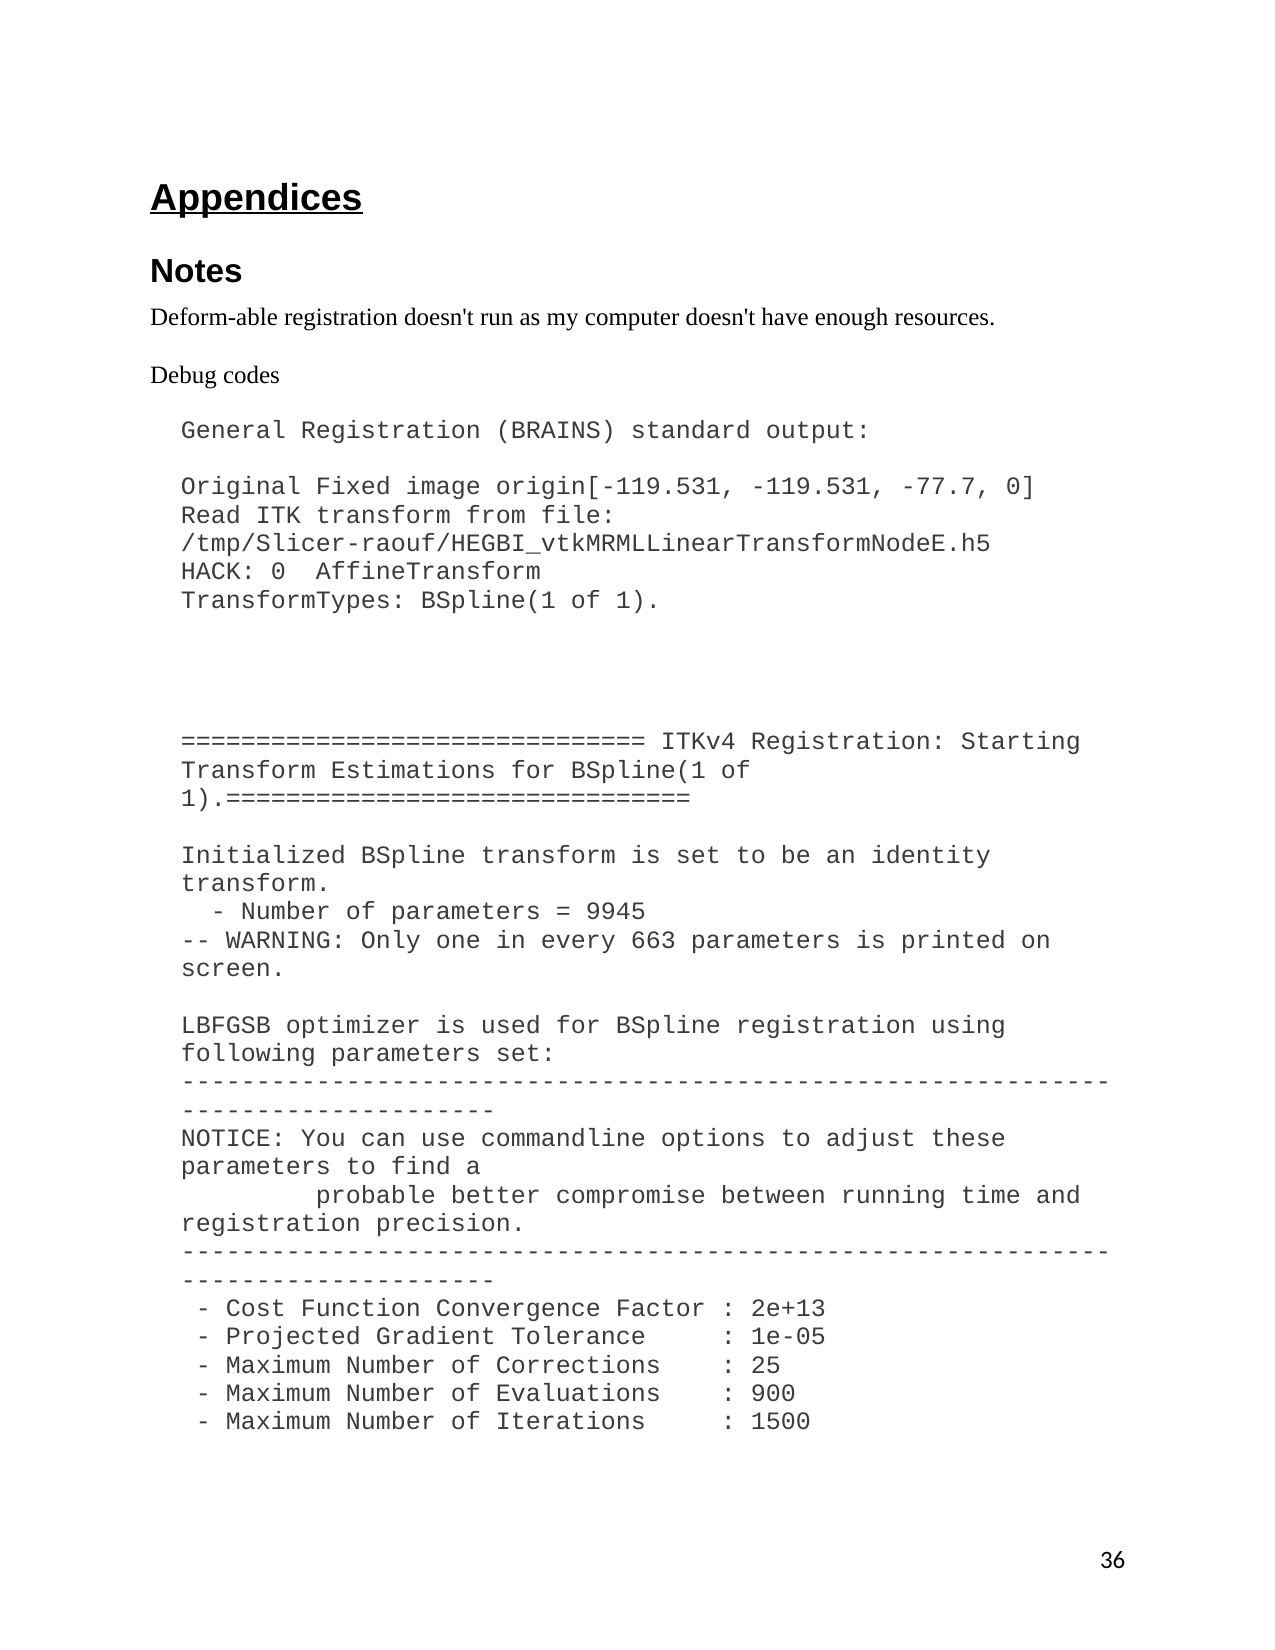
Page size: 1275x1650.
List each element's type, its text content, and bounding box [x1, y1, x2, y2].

subtitle Appendices [150, 175, 1125, 218]
text Debug codes [150, 360, 1125, 389]
subtitle Notes [150, 251, 1125, 290]
text Deform-able registration doesn't run as my computer doesn't have enough resources. [150, 302, 1125, 331]
